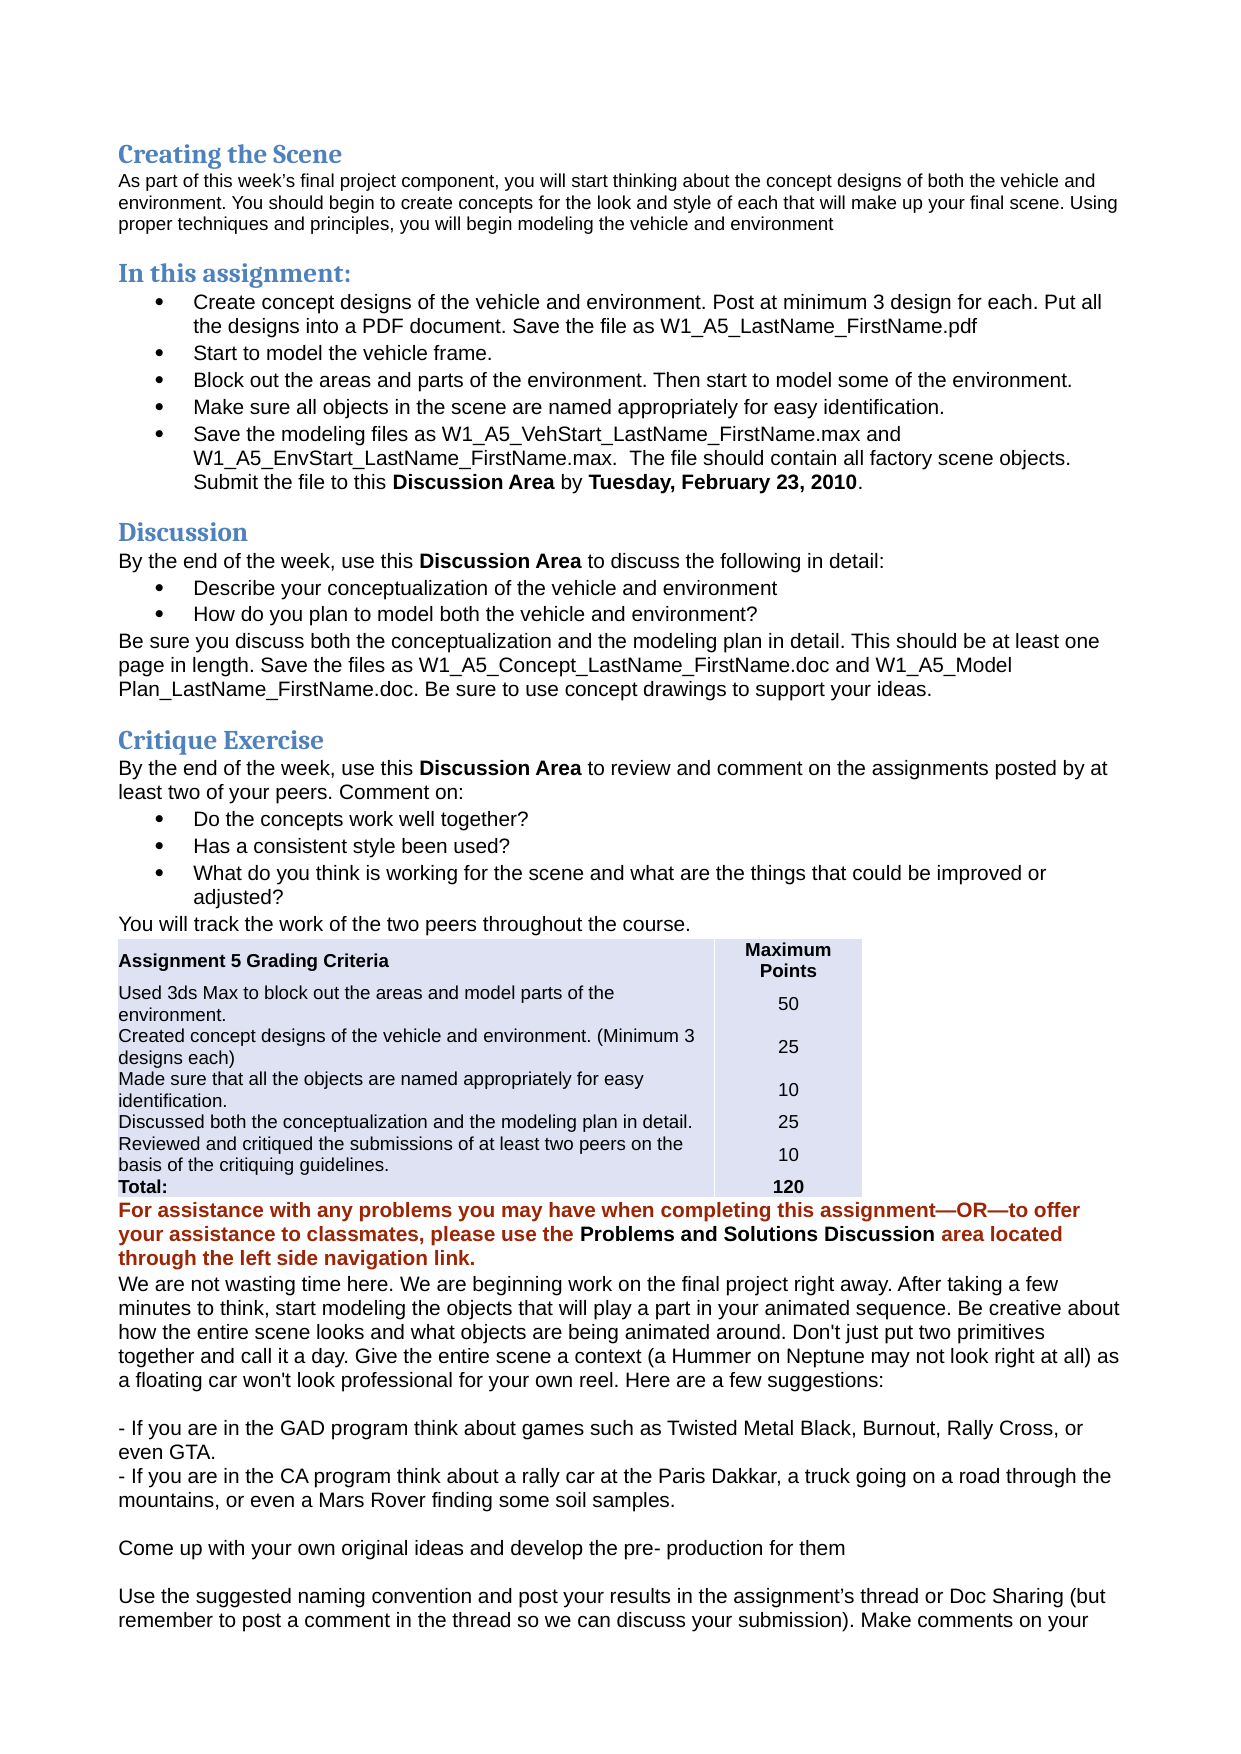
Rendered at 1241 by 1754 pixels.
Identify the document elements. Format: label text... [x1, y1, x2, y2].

text For assistance with any problems you may have when completing this assignment—OR—to offer your assistance to classmates, please use the Problems and Solutions Discussion area located through the left side navigation link. [118, 1197, 1122, 1269]
table_cell 120 [715, 1176, 862, 1197]
table_cell 10 [715, 1068, 862, 1111]
list Save the modeling files as W1_A5_VehStart_LastName_FirstName.max and W1_A5_EnvStart_LastName_FirstName.max. The file should contain all factory scene objects. Submit the file to this Discussion Area by Tuesday, February 23, 2010. [156, 422, 1122, 493]
table_cell Discussed both the conceptualization and the modeling plan in detail. [118, 1111, 714, 1133]
table_cell 10 [715, 1133, 862, 1176]
table_cell Created concept designs of the vehicle and environment. (Minimum 3 designs each) [118, 1025, 714, 1068]
table_cell 50 [715, 982, 862, 1025]
list How do you plan to model both the vehicle and environment? [156, 602, 1122, 626]
table_cell 25 [715, 1025, 862, 1068]
subtitle Discussion [118, 517, 1122, 548]
text Be sure you discuss both the conceptualization and the modeling plan in detail. This should be at least one page in length. Save the files as W1_A5_Concept_LastName_FirstName.doc and W1_A5_Model Plan_LastName_FirstName.doc. Be sure to use concept drawings to support your ideas. [118, 629, 1122, 701]
table_header Maximum Points [715, 939, 862, 982]
subtitle Creating the Scene [118, 139, 1122, 170]
list What do you think is working for the scene and what are the things that could be improved or adjusted? [156, 861, 1122, 909]
text By the end of the week, use this Discussion Area to review and comment on the assignments posted by at least two of your peers. Comment on: [118, 756, 1122, 804]
subtitle Critique Exercise [118, 725, 1122, 756]
list Describe your conceptualization of the vehicle and environment [156, 575, 1122, 599]
table_cell 25 [715, 1111, 862, 1133]
text By the end of the week, use this Discussion Area to discuss the following in detail: [118, 548, 1122, 572]
list Block out the areas and parts of the environment. Then start to model some of the environment. [156, 368, 1122, 392]
text We are not wasting time here. We are beginning work on the final project right away. After taking a few minutes to think, start modeling the objects that will play a part in your animated sequence. Be creative about how the entire scene looks and what objects are being animated around. Don't just put two primitives together and call it a day. Give the entire scene a context (a Hummer on Neptune may not look right at all) as a floating car won't look professional for your own reel. Here are a few suggestions: - If you are in the GAD program think about games such as Twisted Metal Black, Burnout, Rally Cross, or even GTA. - If you are in the CA program think about a rally car at the Paris Dakkar, a truck going on a road through the mountains, or even a Mars Rover finding some soil samples. Come up with your own original ideas and develop the pre- production for them Use the suggested naming convention and post your results in the assignment’s thread or Doc Sharing (but remember to post a comment in the thread so we can discuss your submission). Make comments on your [118, 1272, 1122, 1632]
list Do the concepts work well together? [156, 807, 1122, 831]
table_cell Reviewed and critiqued the submissions of at least two peers on the basis of the critiquing guidelines. [118, 1133, 714, 1176]
text As part of this week’s final project component, you will start thinking about the concept designs of both the vehicle and environment. You should begin to create concepts for the look and style of each that will make up your final scene. Using proper techniques and principles, you will begin modeling the vehicle and environment [118, 170, 1122, 235]
text You will track the work of the two peers throughout the course. [118, 912, 1122, 936]
table_cell Total: [118, 1176, 714, 1197]
table_cell Used 3ds Max to block out the areas and model parts of the environment. [118, 982, 714, 1025]
table_header Assignment 5 Grading Criteria [118, 939, 714, 982]
list Make sure all objects in the scene are named appropriately for easy identification. [156, 394, 1122, 419]
list Create concept designs of the vehicle and environment. Post at minimum 3 design for each. Put all the designs into a PDF document. Save the file as W1_A5_LastName_FirstName.pdf [156, 290, 1122, 338]
subtitle In this assignment: [118, 258, 1122, 290]
list Has a consistent style been used? [156, 834, 1122, 858]
list Start to model the vehicle frame. [156, 341, 1122, 365]
table_cell Made sure that all the objects are named appropriately for easy identification. [118, 1068, 714, 1111]
